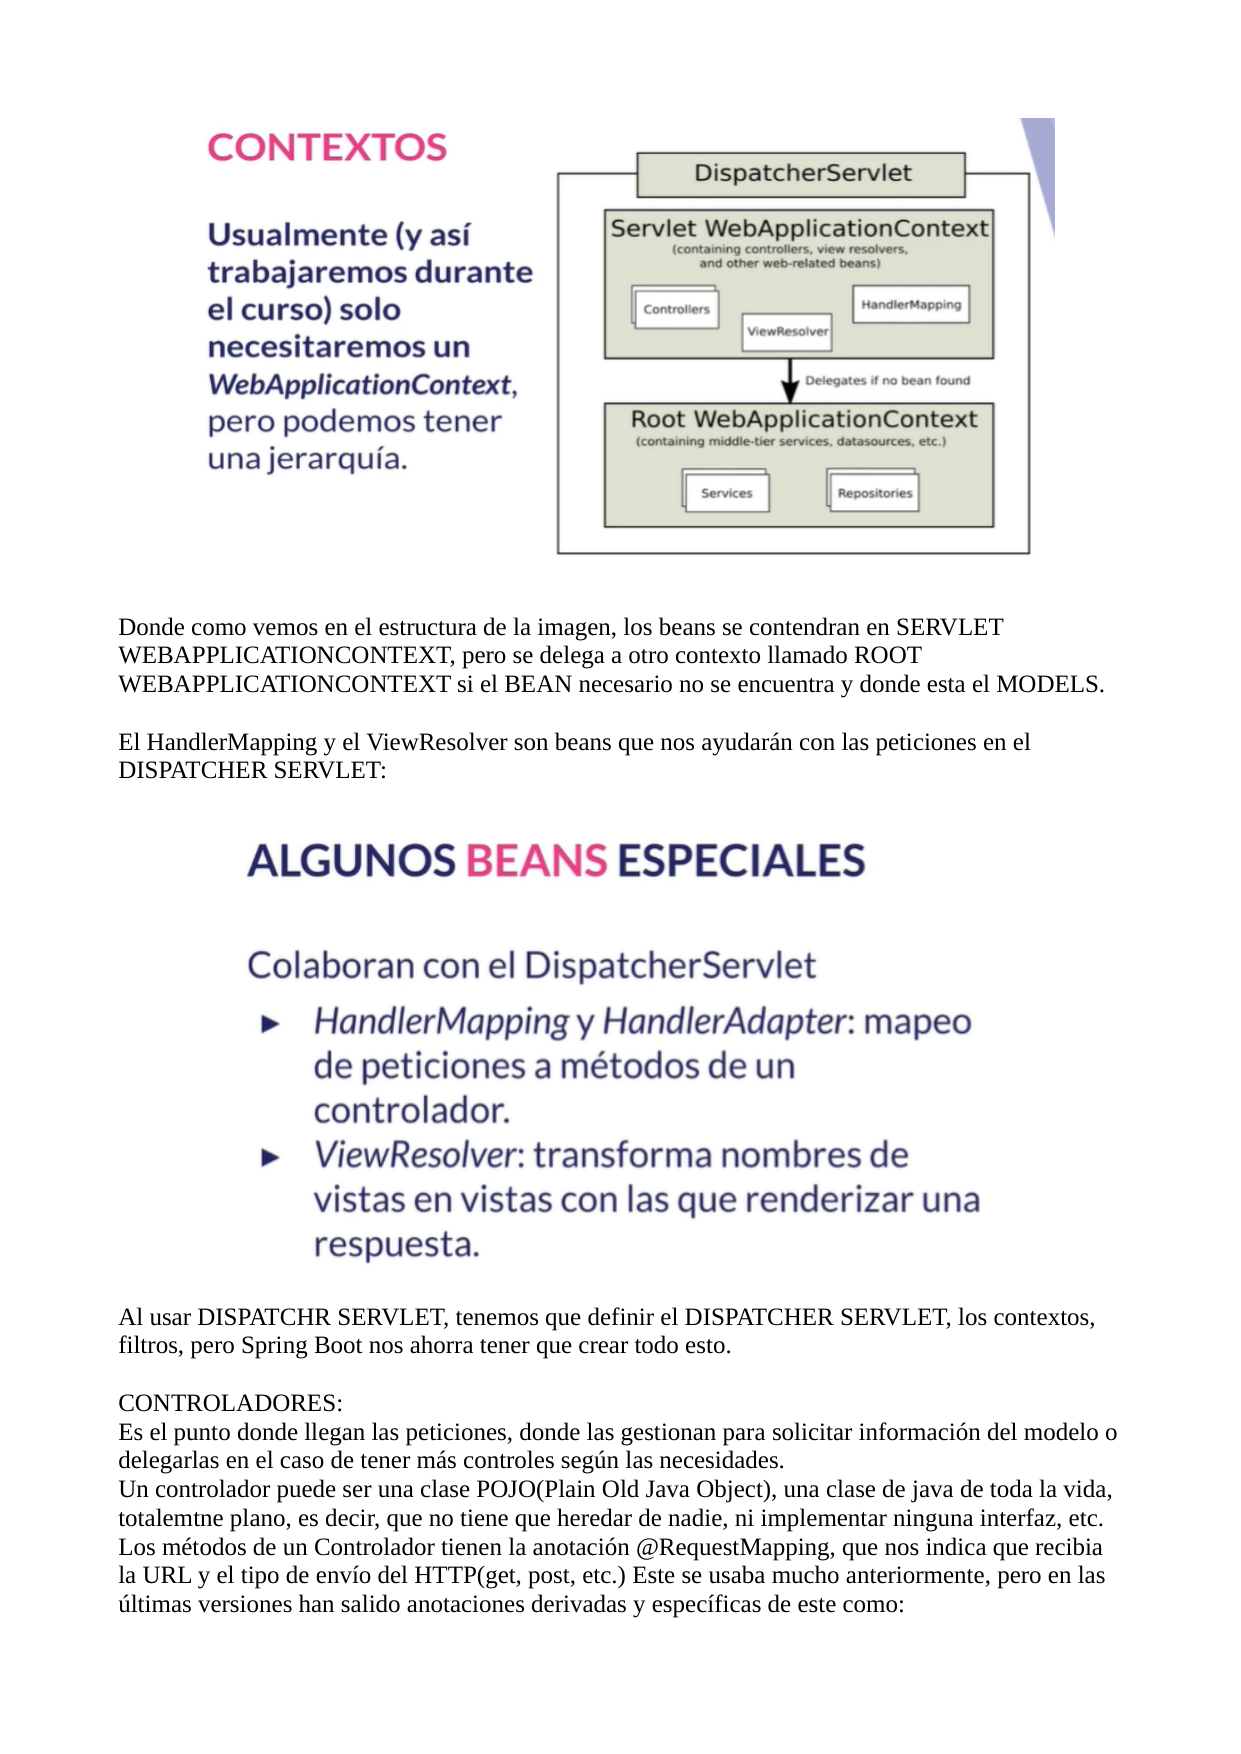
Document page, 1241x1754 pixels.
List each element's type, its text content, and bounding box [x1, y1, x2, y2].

text Los métodos de un Controlador tienen la anotación @RequestMapping, que nos indica que recibia la URL y el tipo de envío del HTTP(get, post, etc.) Este se usaba mucho anteriormente, pero en las últimas versiones han salido anotaciones derivadas y específicas de este como: [118, 1532, 1122, 1618]
text Es el punto donde llegan las peticiones, donde las gestionan para solicitar información del modelo o delegarlas en el caso de tener más controles según las necesidades. [118, 1417, 1122, 1474]
text Un controlador puede ser una clase POJO(Plain Old Java Object), una clase de java de toda la vida, totalemtne plano, es decir, que no tiene que heredar de nadie, ni implementar ninguna interfaz, etc. [118, 1474, 1122, 1532]
text Al usar DISPATCHR SERVLET, tenemos que definir el DISPATCHER SERVLET, los contextos, filtros, pero Spring Boot nos ahorra tener que crear todo esto. [118, 813, 1122, 1359]
text CONTROLADORES: [118, 1388, 1122, 1417]
text Donde como vemos en el estructura de la imagen, los beans se contendran en SERVLET WEBAPPLICATIONCONTEXT, pero se delega a otro contexto llamado ROOT WEBAPPLICATIONCONTEXT si el BEAN necesario no se encuentra y donde esta el MODELS. [118, 612, 1122, 698]
text El HandlerMapping y el ViewResolver son beans que nos ayudarán con las peticiones en el DISPATCHER SERVLET: [118, 727, 1122, 784]
